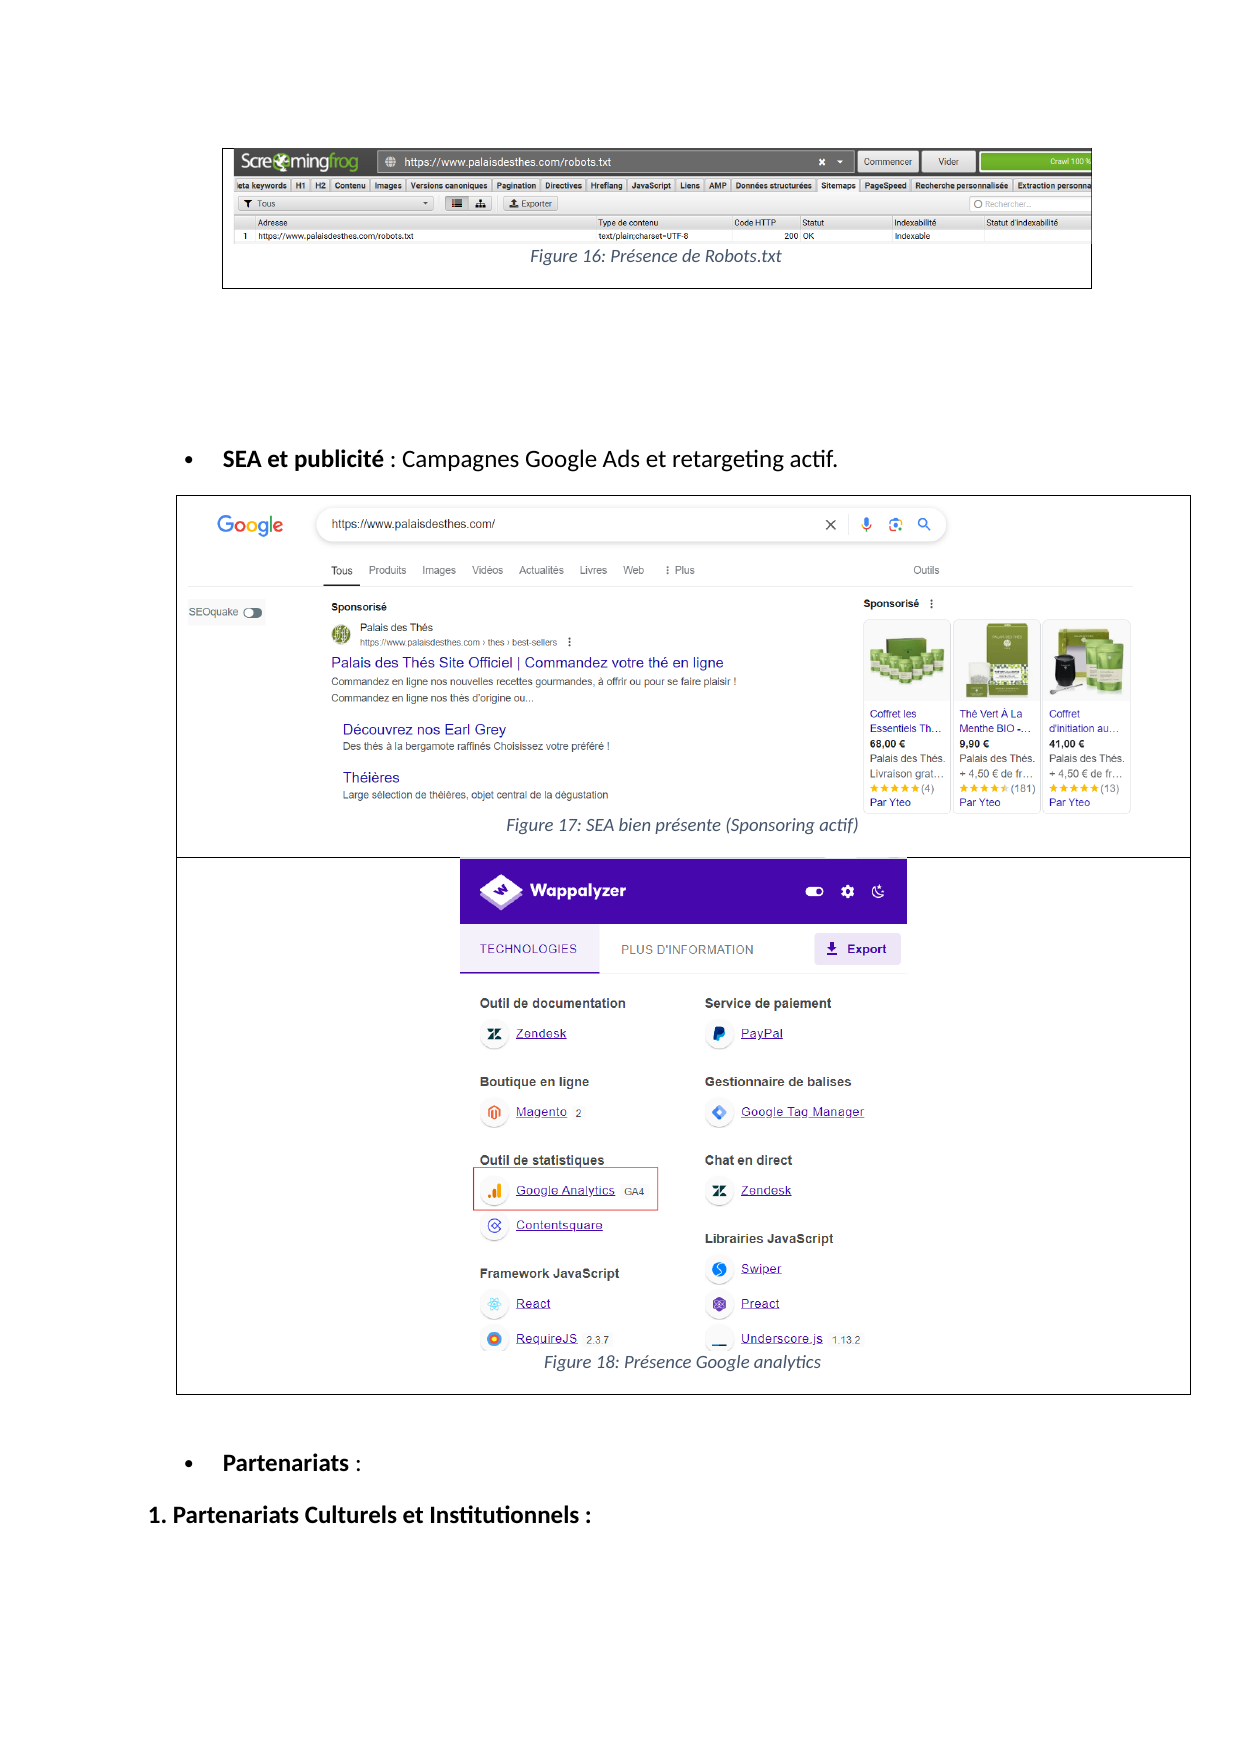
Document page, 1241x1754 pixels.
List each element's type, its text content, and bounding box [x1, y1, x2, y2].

text 1. Partenariats Culturels et Institutionnels : [148, 1499, 1093, 1529]
list Partenariats : [185, 1447, 1093, 1478]
table_header Figure 17: SEA bien présente (Sponsoring actif) [177, 496, 1190, 857]
list SEA et publicité : Campagnes Google Ads et retargeting actif. [185, 444, 1093, 474]
table_cell Figure 18: Présence Google analytics [177, 858, 1190, 1394]
table_header Figure 16: Présence de Robots.txt [223, 149, 1091, 288]
